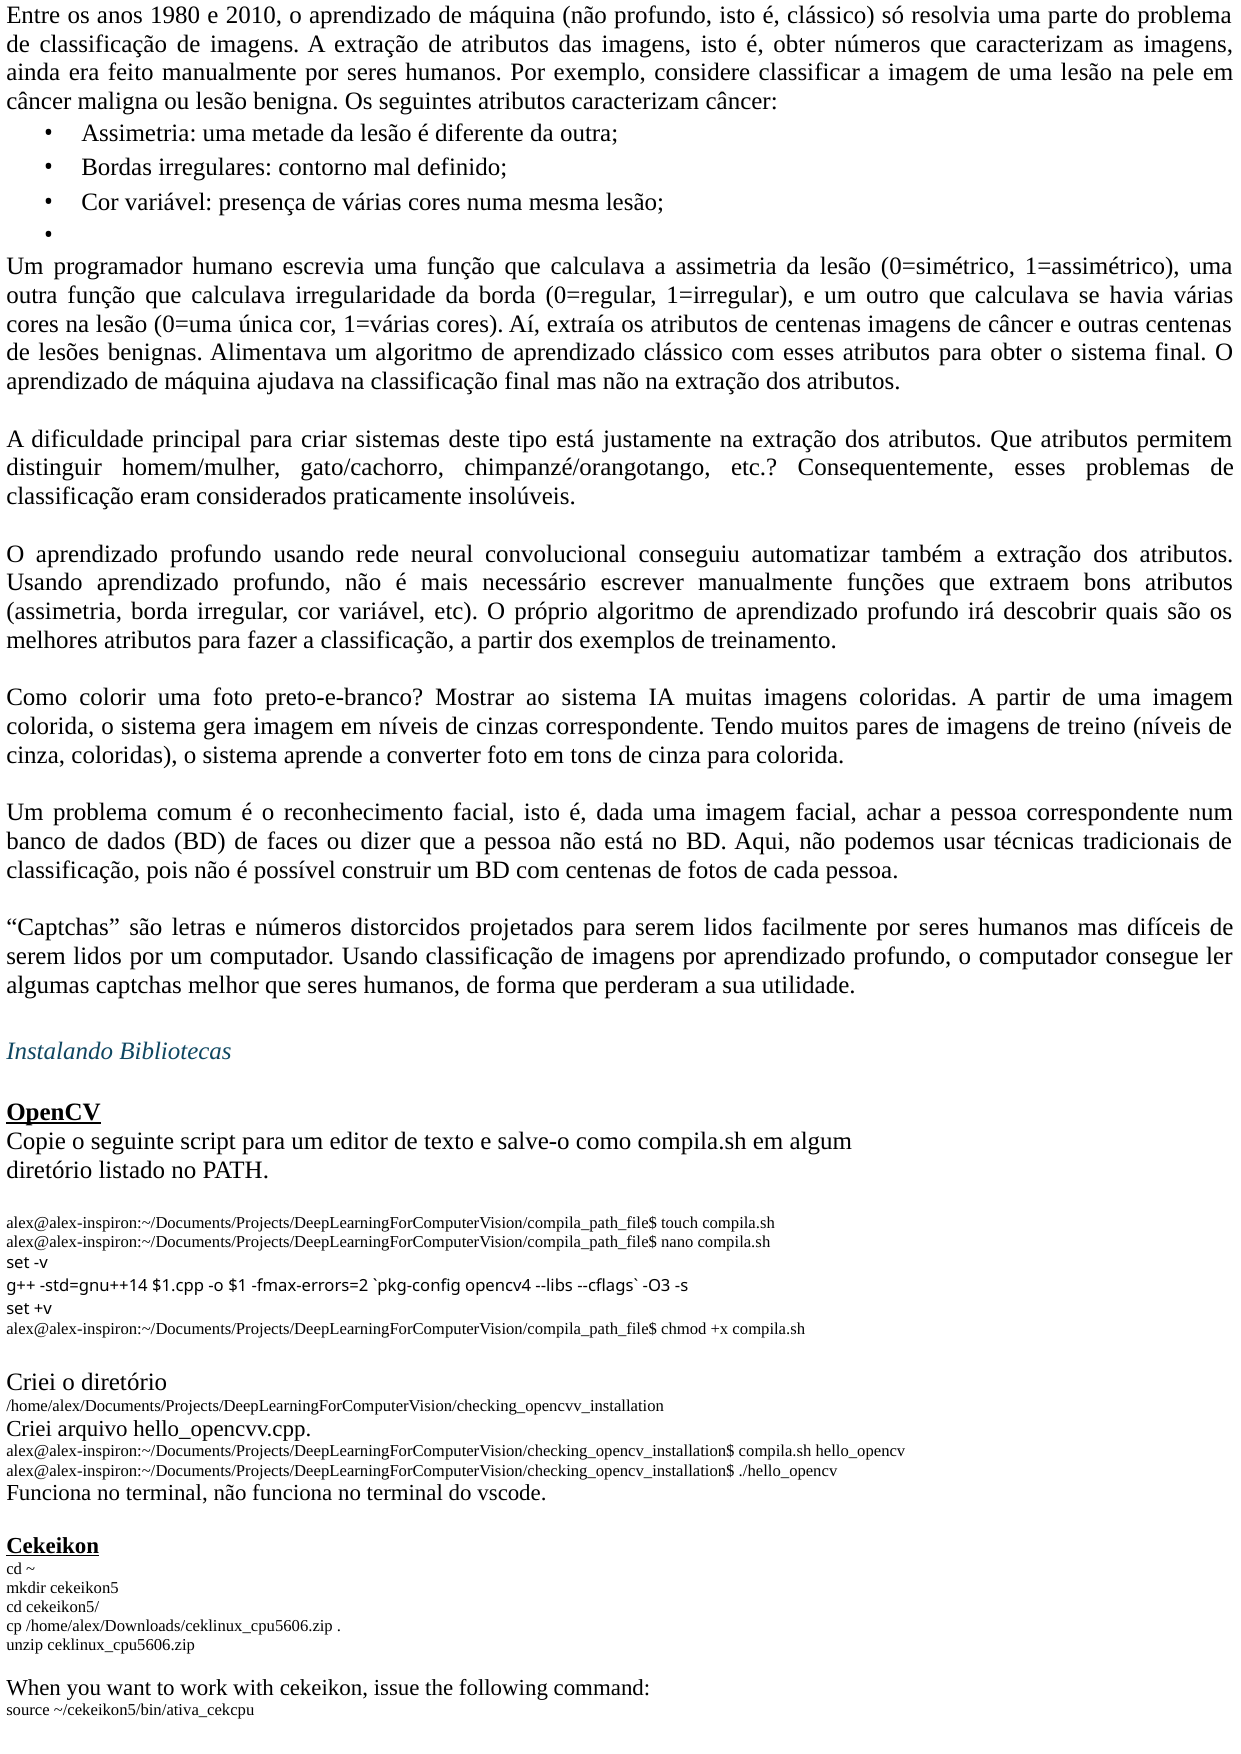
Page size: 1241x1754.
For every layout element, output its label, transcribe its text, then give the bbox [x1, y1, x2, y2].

text cp /home/alex/Downloads/ceklinux_cpu5606.zip . [6, 1616, 1234, 1635]
text cd cekeikon5/ [6, 1597, 1234, 1616]
text alex@alex-inspiron:~/Documents/Projects/DeepLearningForComputerVision/checking_opencv_installation$ compila.sh hello_opencv [6, 1441, 1234, 1460]
list Cor variável: presença de várias cores numa mesma lesão; [43, 183, 1234, 217]
text Entre os anos 1980 e 2010, o aprendizado de máquina (não profundo, isto é, clássico) só resolvia uma parte do problema de classificação de imagens. A extração de atributos das imagens, isto é, obter números que caracterizam as imagens, ainda era feito manualmente por seres humanos. Por exemplo, considere classificar a imagem de uma lesão na pele em câncer maligna ou lesão benigna. Os seguintes atributos caracterizam câncer: [6, 0, 1234, 115]
text mkdir cekeikon5 [6, 1578, 1234, 1597]
text Criei o diretório [6, 1367, 1234, 1396]
text Funciona no terminal, não funciona no terminal do vscode. [6, 1479, 1234, 1506]
text unzip ceklinux_cpu5606.zip [6, 1635, 1234, 1654]
text alex@alex-inspiron:~/Documents/Projects/DeepLearningForComputerVision/compila_path_file$ nano compila.sh [6, 1232, 1234, 1251]
text OpenCV [6, 1097, 1234, 1126]
text Como colorir uma foto preto-e-branco? Mostrar ao sistema IA muitas imagens coloridas. A partir de uma imagem colorida, o sistema gera imagem em níveis de cinzas correspondente. Tendo muitos pares de imagens de treino (níveis de cinza, coloridas), o sistema aprende a converter foto em tons de cinza para colorida. [6, 682, 1234, 769]
text /home/alex/Documents/Projects/DeepLearningForComputerVision/checking_opencvv_installation [6, 1396, 1234, 1415]
text Um programador humano escrevia uma função que calculava a assimetria da lesão (0=simétrico, 1=assimétrico), uma outra função que calculava irregularidade da borda (0=regular, 1=irregular), e um outro que calculava se havia várias cores na lesão (0=uma única cor, 1=várias cores). Aí, extraía os atributos de centenas imagens de câncer e outras centenas de lesões benignas. Alimentava um algoritmo de aprendizado clássico com esses atributos para obter o sistema final. O aprendizado de máquina ajudava na classificação final mas não na extração dos atributos. [6, 251, 1234, 395]
text When you want to work with cekeikon, issue the following command: [6, 1673, 1234, 1700]
text A dificuldade principal para criar sistemas deste tipo está justamente na extração dos atributos. Que atributos permitem distinguir homem/mulher, gato/cachorro, chimpanzé/orangotango, etc.? Consequentemente, esses problemas de classificação eram considerados praticamente insolúveis. [6, 424, 1234, 510]
list Assimetria: uma metade da lesão é diferente da outra; [43, 115, 1234, 149]
text g++ -std=gnu++14 $1.cpp -o $1 -fmax-errors=2 `pkg-config opencv4 --libs --cflags` -O3 -s [6, 1273, 1234, 1296]
subtitle Instalando Bibliotecas [6, 1036, 1234, 1064]
text Criei arquivo hello_opencvv.cpp. [6, 1415, 1234, 1441]
text O aprendizado profundo usando rede neural convolucional conseguiu automatizar também a extração dos atributos. Usando aprendizado profundo, não é mais necessário escrever manualmente funções que extraem bons atributos (assimetria, borda irregular, cor variável, etc). O próprio algoritmo de aprendizado profundo irá descobrir quais são os melhores atributos para fazer a classificação, a partir dos exemplos de treinamento. [6, 539, 1234, 654]
text Copie o seguinte script para um editor de texto e salve-o como compila.sh em algum [6, 1126, 1234, 1155]
text source ~/cekeikon5/bin/ativa_cekcpu [6, 1700, 1234, 1719]
text set -v [6, 1251, 1234, 1273]
text alex@alex-inspiron:~/Documents/Projects/DeepLearningForComputerVision/compila_path_file$ chmod +x compila.sh [6, 1319, 1234, 1338]
text cd ~ [6, 1558, 1234, 1578]
text Um problema comum é o reconhecimento facial, isto é, dada uma imagem facial, achar a pessoa correspondente num banco de dados (BD) de faces ou dizer que a pessoa não está no BD. Aqui, não podemos usar técnicas tradicionais de classificação, pois não é possível construir um BD com centenas de fotos de cada pessoa. [6, 797, 1234, 884]
text alex@alex-inspiron:~/Documents/Projects/DeepLearningForComputerVision/compila_path_file$ touch compila.sh [6, 1212, 1234, 1232]
list Bordas irregulares: contorno mal definido; [43, 149, 1234, 183]
text diretório listado no PATH. [6, 1155, 1234, 1184]
text Cekeikon [6, 1532, 1234, 1558]
text alex@alex-inspiron:~/Documents/Projects/DeepLearningForComputerVision/checking_opencv_installation$ ./hello_opencv [6, 1460, 1234, 1479]
text set +v [6, 1296, 1234, 1319]
text “Captchas” são letras e números distorcidos projetados para serem lidos facilmente por seres humanos mas difíceis de serem lidos por um computador. Usando classificação de imagens por aprendizado profundo, o computador consegue ler algumas captchas melhor que seres humanos, de forma que perderam a sua utilidade. [6, 912, 1234, 999]
